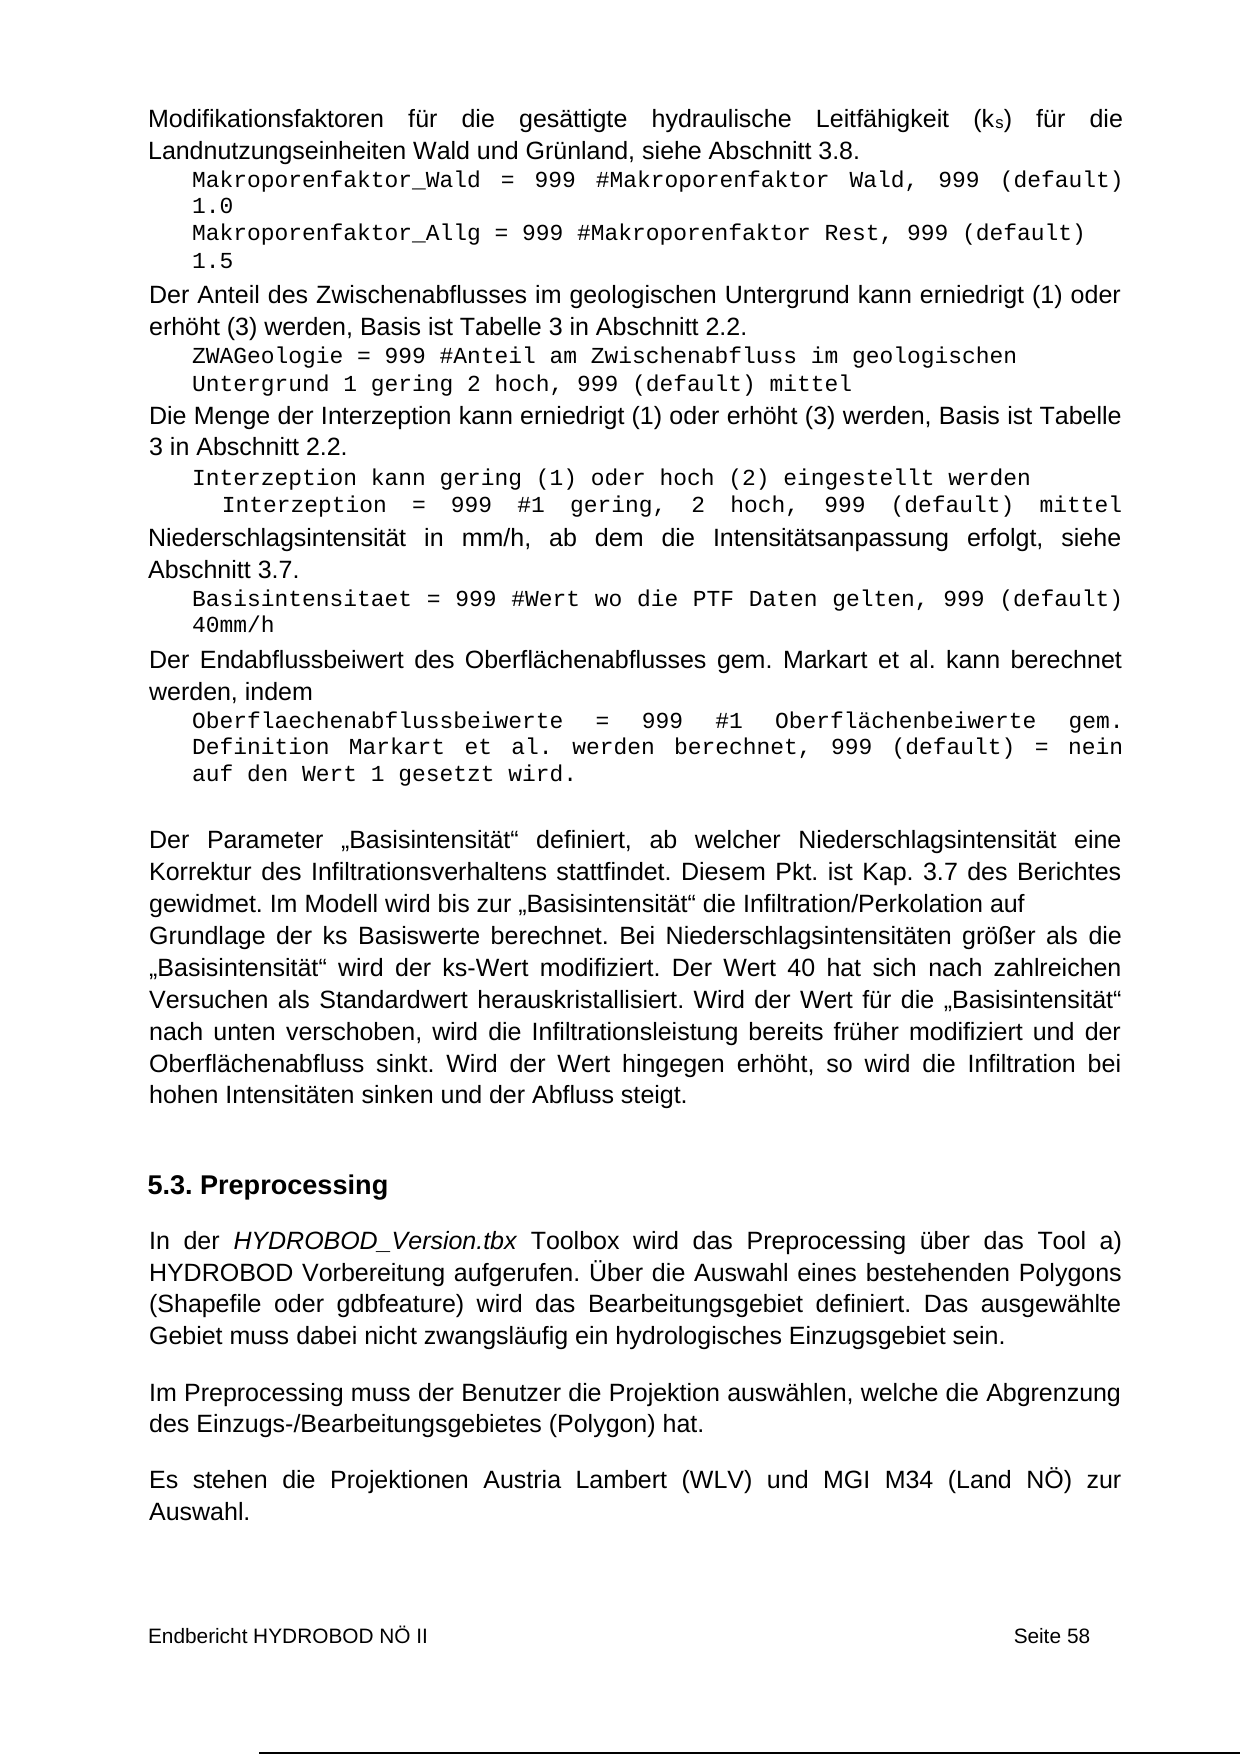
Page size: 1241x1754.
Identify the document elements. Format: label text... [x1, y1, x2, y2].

text Interzeption kann gering (1) oder hoch (2) eingestellt werden [192, 466, 1124, 492]
text Die Menge der Interzeption kann erniedrigt (1) oder erhöht (3) werden, Basis ist Tabelle 3 in Abschnitt 2.2. [149, 403, 1123, 466]
text In der HYDROBOD_Version.tbx Toolbox wird das Preprocessing über das Tool a) HYDROBOD Vorbereitung aufgerufen. Über die Auswahl eines bestehenden Polygons (Shapefile oder gdbfeature) wird das Bearbeitungsgebiet definiert. Das ausgewählte Gebiet muss dabei nicht zwangsläufig ein hydrologisches Einzugsgebiet sein. [149, 1226, 1123, 1350]
text Der Anteil des Zwischenabflusses im geologischen Untergrund kann erniedrigt (1) oder erhöht (3) werden, Basis ist Tabelle 3 in Abschnitt 2.2. [149, 280, 1123, 341]
text Basisintensitaet = 999 #Wert wo die PTF Daten gelten, 999 (default) 40mm/h [192, 587, 1124, 639]
text Grundlage der ks Basiswerte berechnet. Bei Niederschlagsintensitäten größer als die „Basisintensität“ wird der ks-Wert modifiziert. Der Wert 40 hat sich nach zahlreichen Versuchen als Standardwert herauskristallisiert. Wird der Wert für die „Basisintensität“ nach unten verschoben, wird die Infiltrationsleistung bereits früher modifiziert und der Oberflächenabfluss sinkt. Wird der Wert hingegen erhöht, so wird die Infiltration bei hohen Intensitäten sinken und der Abfluss steigt. [149, 921, 1123, 1109]
text 5.3. Preprocessing [147, 1169, 1137, 1200]
text Interzeption = 999 #1 gering, 2 hoch, 999 (default) mittel Niederschlagsintensität in mm/h, ab dem die Intensitätsanpassung erfolgt, siehe Abschnitt 3.7. [148, 494, 1123, 583]
text Der Parameter „Basisintensität“ definiert, ab welcher Niederschlagsintensität eine Korrektur des Infiltrationsverhaltens stattfindet. Diesem Pkt. ist Kap. 3.7 des Berichtes gewidmet. Im Modell wird bis zur „Basisintensität“ die Infiltration/Perkolation auf [149, 825, 1123, 918]
text ZWAGeologie = 999 #Anteil am Zwischenabfluss im geologischen [192, 344, 1124, 370]
text Makroporenfaktor_Allg = 999 #Makroporenfaktor Rest, 999 (default) [192, 221, 1124, 247]
text Im Preprocessing muss der Benutzer die Projektion auswählen, welche die Abgrenzung des Einzugs-/Bearbeitungsgebietes (Polygon) hat. [149, 1377, 1123, 1438]
text Oberflaechenabflussbeiwerte = 999 #1 Oberflächenbeiwerte gem. Definition Markart et al. werden berechnet, 999 (default) = nein auf den Wert 1 gesetzt wird. [192, 709, 1124, 788]
text Der Endabflussbeiwert des Oberflächenabflusses gem. Markart et al. kann berechnet werden, indem [149, 645, 1123, 706]
text Makroporenfaktor_Wald = 999 #Makroporenfaktor Wald, 999 (default) 1.0 [192, 168, 1124, 221]
text Es stehen die Projektionen Austria Lambert (WLV) und MGI M34 (Land NÖ) zur Auswahl. [149, 1466, 1123, 1526]
text Modifikationsfaktoren für die gesättigte hydraulische Leitfähigkeit (ks) für die Landnutzungseinheiten Wald und Grünland, siehe Abschnitt 3.8. [148, 104, 1123, 164]
text Untergrund 1 gering 2 hoch, 999 (default) mittel [192, 372, 1124, 398]
text 1.5 [192, 249, 1124, 275]
